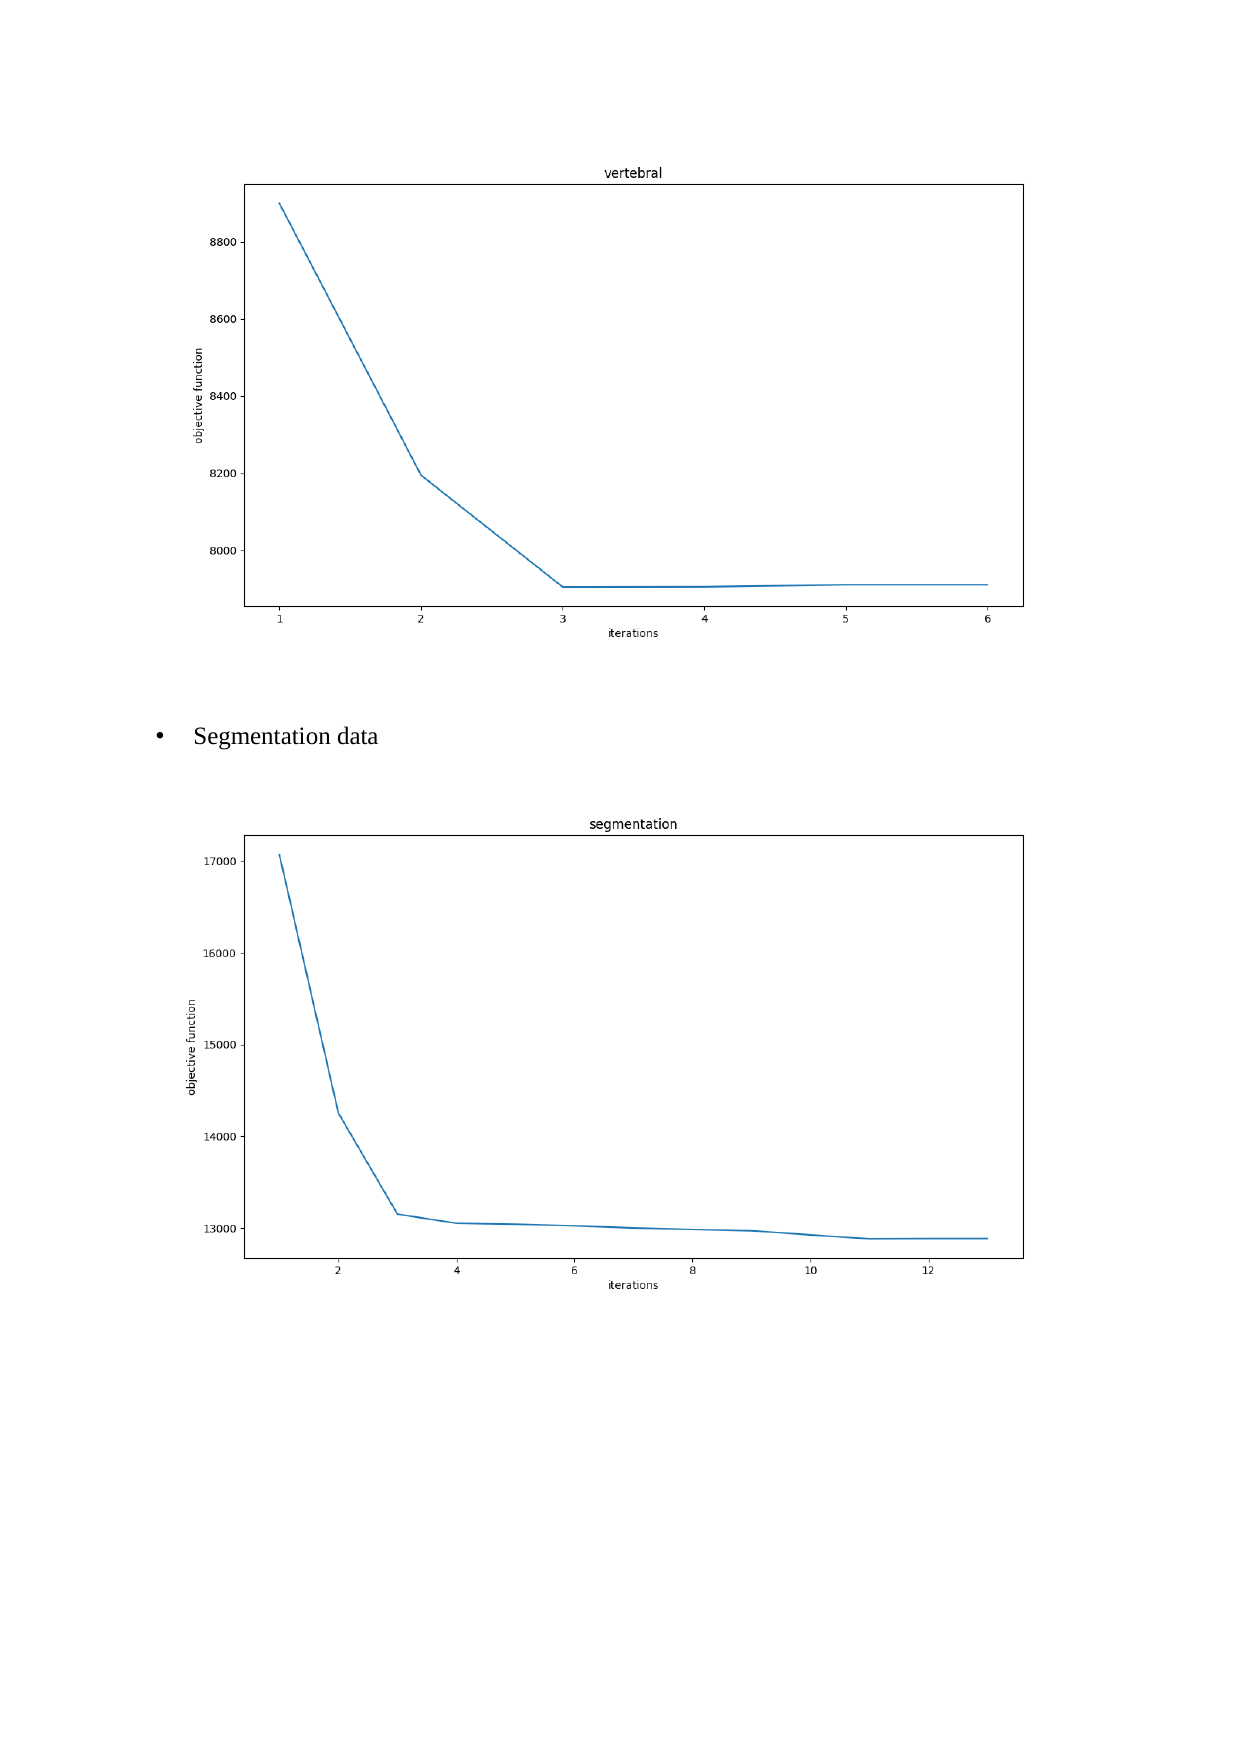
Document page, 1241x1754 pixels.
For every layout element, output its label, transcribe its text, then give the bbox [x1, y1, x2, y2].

picture [118, 769, 1123, 1318]
picture [118, 118, 1123, 666]
list Segmentation data [156, 721, 1122, 749]
